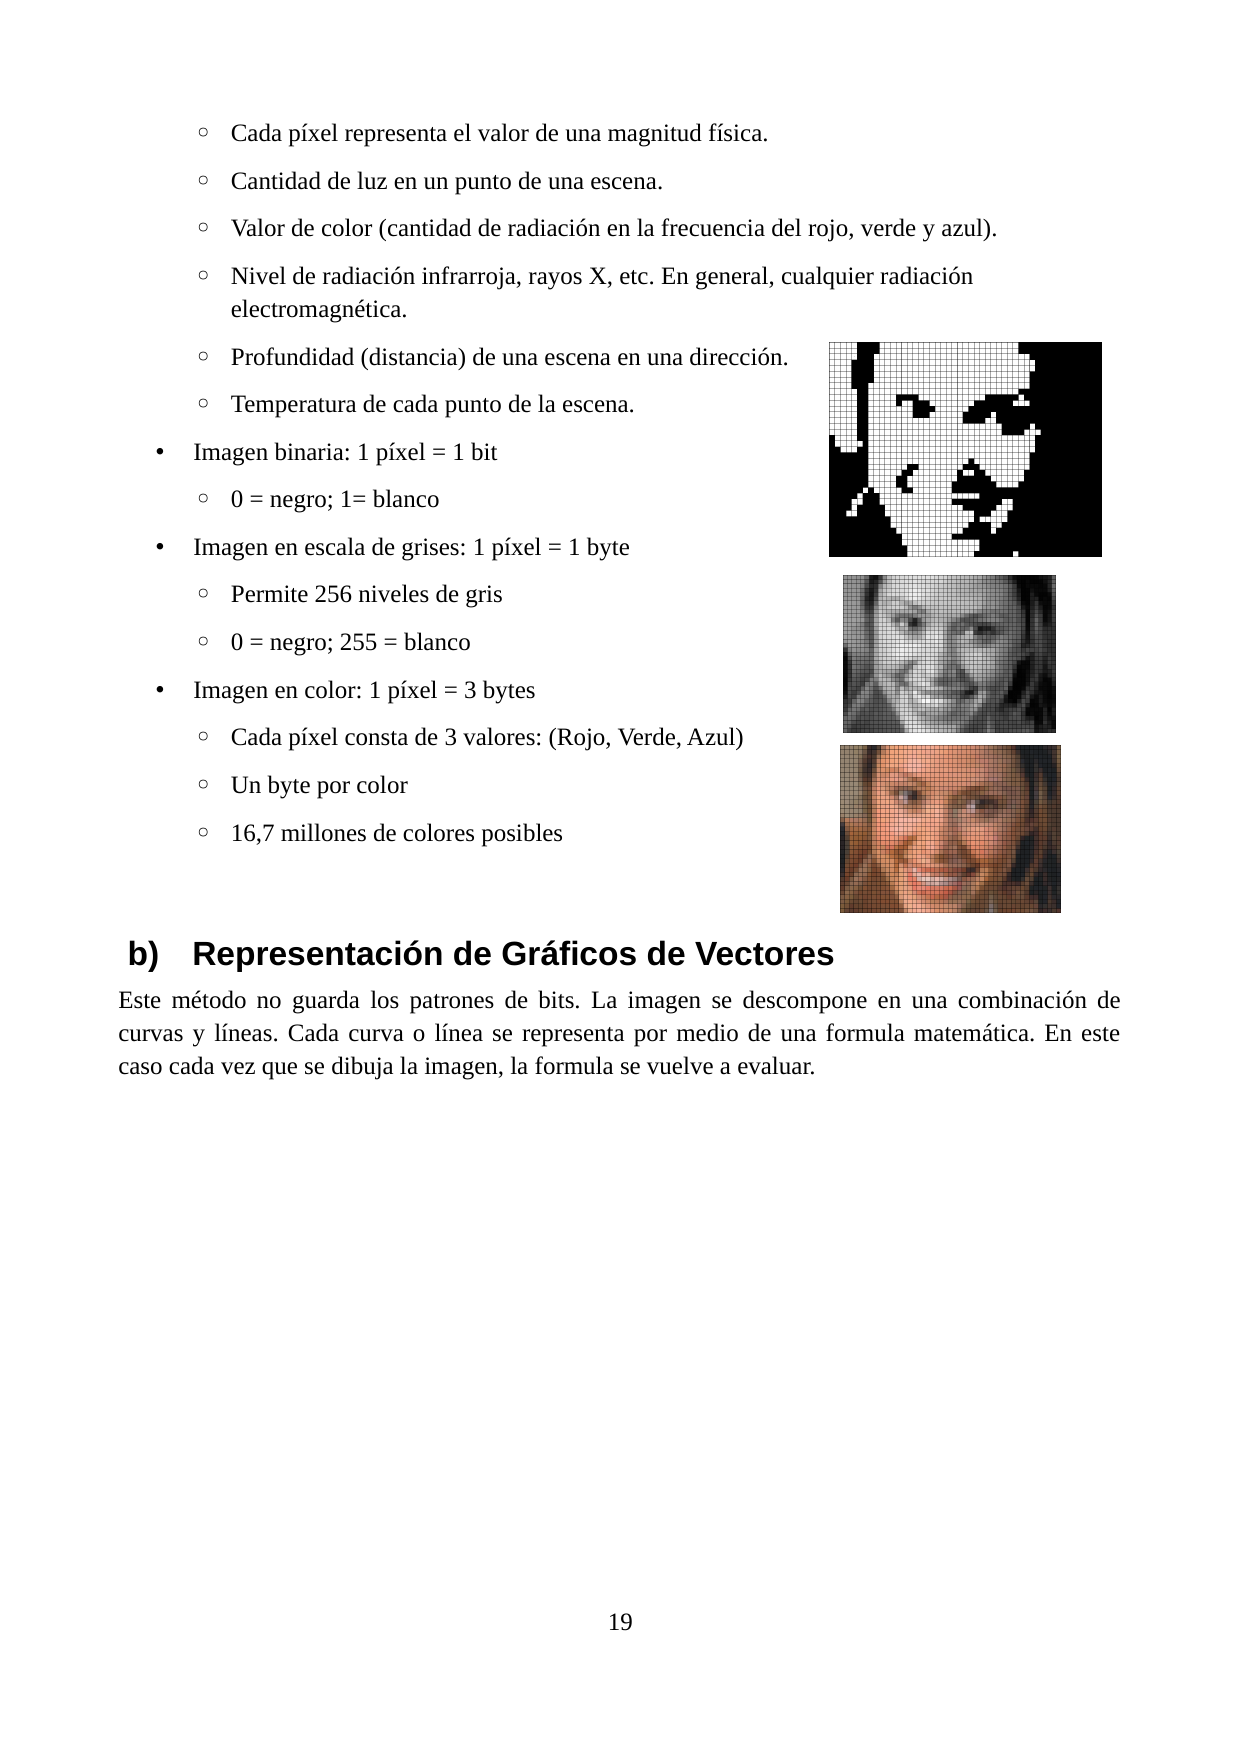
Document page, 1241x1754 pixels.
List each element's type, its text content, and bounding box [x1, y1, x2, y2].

list 16,7 millones de colores posibles [193, 818, 840, 846]
list Cantidad de luz en un punto de una escena. [193, 166, 1122, 194]
picture [843, 575, 1056, 733]
list [1056, 579, 1122, 608]
list Cada píxel representa el valor de una magnitud física. [193, 118, 1122, 147]
list Nivel de radiación infrarroja, rayos X, etc. En general, cualquier radiación electromagnética. [193, 261, 1122, 323]
list Permite 256 niveles de gris [193, 579, 843, 608]
list [1056, 627, 1122, 656]
list Un byte por color [193, 770, 840, 799]
list Imagen binaria: 1 píxel = 1 bit [156, 437, 829, 466]
list [1061, 770, 1122, 799]
subtitle Representación de Gráficos de Vectores [118, 934, 1122, 972]
picture [840, 745, 1061, 913]
list 0 = negro; 255 = blanco [193, 627, 843, 656]
list [1102, 484, 1122, 513]
list Temperatura de cada punto de la escena. [193, 389, 829, 418]
picture [829, 342, 1102, 557]
list Cada píxel consta de 3 valores: (Rojo, Verde, Azul) [193, 722, 1122, 751]
list Valor de color (cantidad de radiación en la frecuencia del rojo, verde y azul). [193, 213, 1122, 242]
list Imagen en escala de grises: 1 píxel = 1 byte [156, 532, 1122, 561]
list 0 = negro; 1= blanco [193, 484, 829, 513]
list Profundidad (distancia) de una escena en una dirección. [193, 342, 829, 370]
text Este método no guarda los patrones de bits. La imagen se descompone en una combinación de curvas y líneas. Cada curva o línea se representa por medio de una formula matemática. En este caso cada vez que se dibuja la imagen, la formula se vuelve a evaluar. [118, 985, 1122, 1079]
list [1056, 675, 1122, 703]
list Imagen en color: 1 píxel = 3 bytes [156, 675, 843, 703]
list [1061, 818, 1122, 846]
